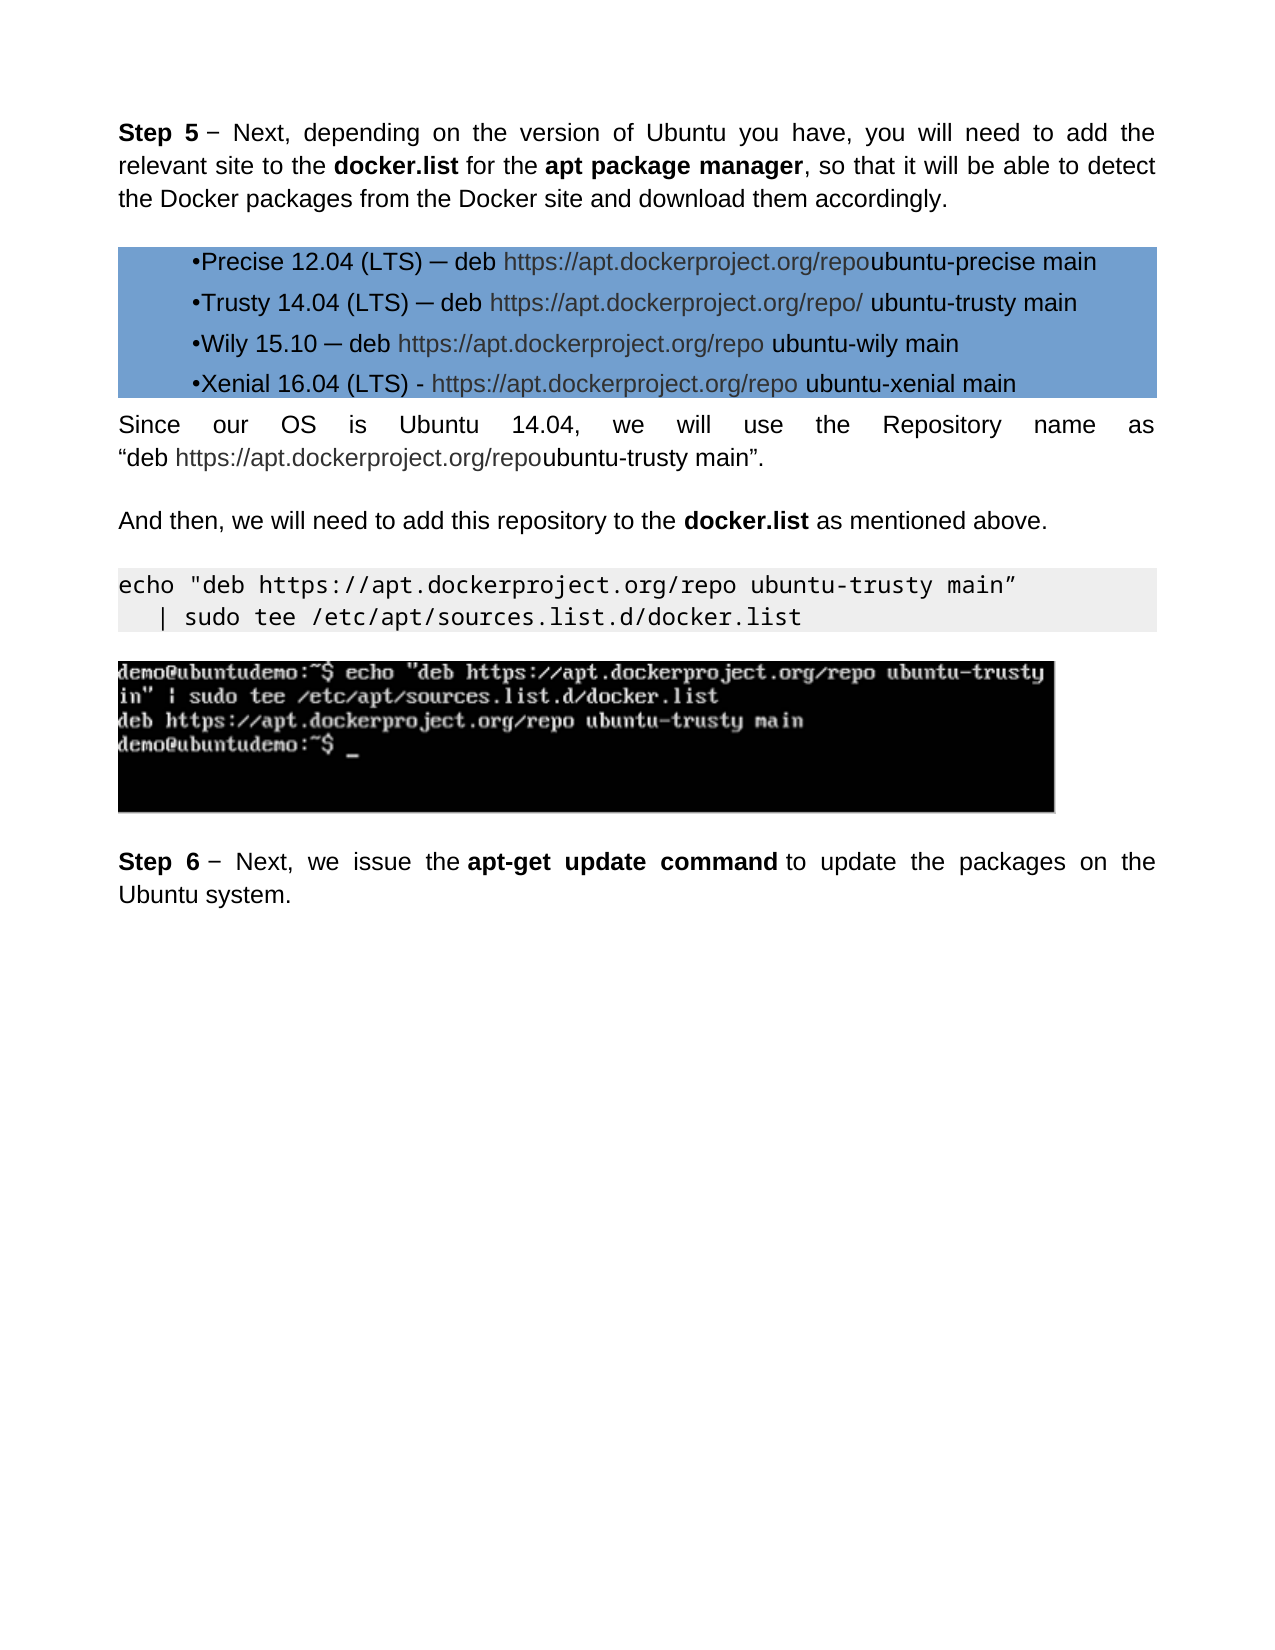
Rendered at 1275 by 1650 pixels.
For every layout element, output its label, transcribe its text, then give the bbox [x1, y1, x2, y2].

list Trusty 14.04 (LTS) ─ deb https://apt.dockerproject.org/repo/ ubuntu-trusty main [118, 288, 1157, 316]
list Wily 15.10 ─ deb https://apt.dockerproject.org/repo ubuntu-wily main [118, 328, 1157, 357]
picture [118, 661, 1056, 814]
text | sudo tee /etc/apt/sources.list.d/docker.list [118, 600, 1157, 632]
text Step 5 − Next, depending on the version of Ubuntu you have, you will need to add the relevant site to the docker.list for the apt package manager, so that it will be able to detect the Docker packages from the Docker site and download them accordingly. [118, 118, 1157, 213]
text echo "deb https://apt.dockerproject.org/repo ubuntu-trusty main” [118, 568, 1157, 600]
list Xenial 16.04 (LTS) - https://apt.dockerproject.org/repo ubuntu-xenial main [118, 369, 1157, 398]
list Precise 12.04 (LTS) ─ deb https://apt.dockerproject.org/repoubuntu-precise main [118, 247, 1157, 276]
text Step 6 − Next, we issue the apt-get update command to update the packages on the Ubuntu system. [118, 847, 1157, 909]
text Since our OS is Ubuntu 14.04, we will use the Repository name as “deb https://apt.dockerproject.org/repoubuntu-trusty main”. [118, 410, 1157, 472]
text And then, we will need to add this repository to the docker.list as mentioned above. [118, 506, 1157, 535]
